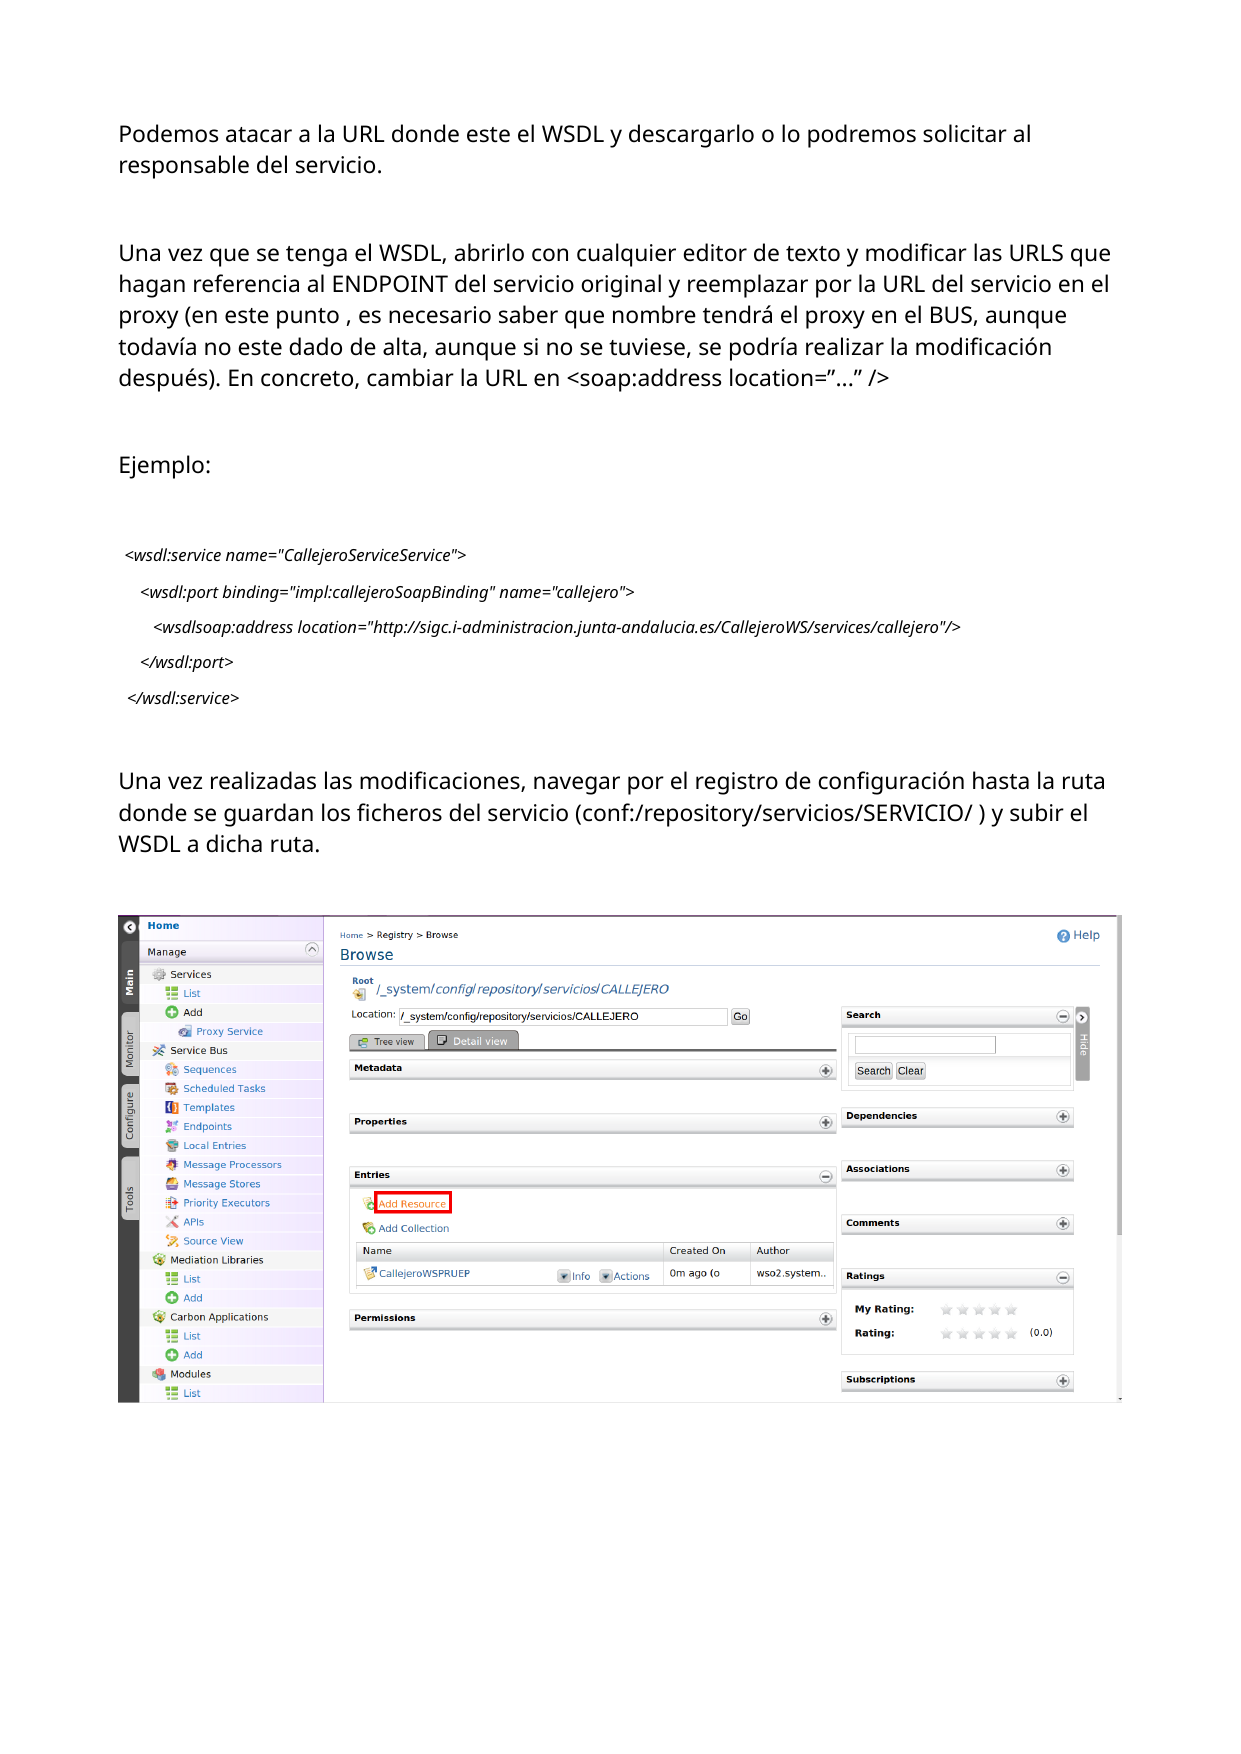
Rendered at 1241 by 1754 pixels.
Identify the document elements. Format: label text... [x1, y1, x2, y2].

text Podemos atacar a la URL donde este el WSDL y descargarlo o lo podremos solicitar al responsable del servicio. [118, 118, 1122, 181]
text Una vez realizadas las modificaciones, navegar por el registro de configuración hasta la ruta donde se guardan los ficheros del servicio (conf:/repository/servicios/SERVICIO/ ) y subir el WSDL a dicha ruta. [118, 765, 1122, 859]
picture [118, 915, 1122, 1403]
text Una vez que se tenga el WSDL, abrirlo con cualquier editor de texto y modificar las URLS que hagan referencia al ENDPOINT del servicio original y reemplazar por la URL del servicio en el proxy (en este punto , es necesario saber que nombre tendrá el proxy en el BUS, aunque todavía no este dado de alta, aunque si no se tuviese, se podría realizar la modificación después). En concreto, cambiar la URL en <soap:address location=”...” /> [118, 237, 1122, 393]
text </wsdl:port> [118, 651, 1122, 674]
text </wsdl:service> [118, 686, 1122, 709]
text <wsdl:service name="CallejeroServiceService"> [118, 537, 1122, 568]
text <wsdl:port binding="impl:callejeroSoapBinding" name="callejero"> [118, 581, 1122, 603]
text Ejemplo: [118, 449, 1122, 481]
text <wsdlsoap:address location="http://sigc.i-administracion.junta-andalucia.es/CallejeroWS/services/callejero"/> [118, 616, 1122, 638]
